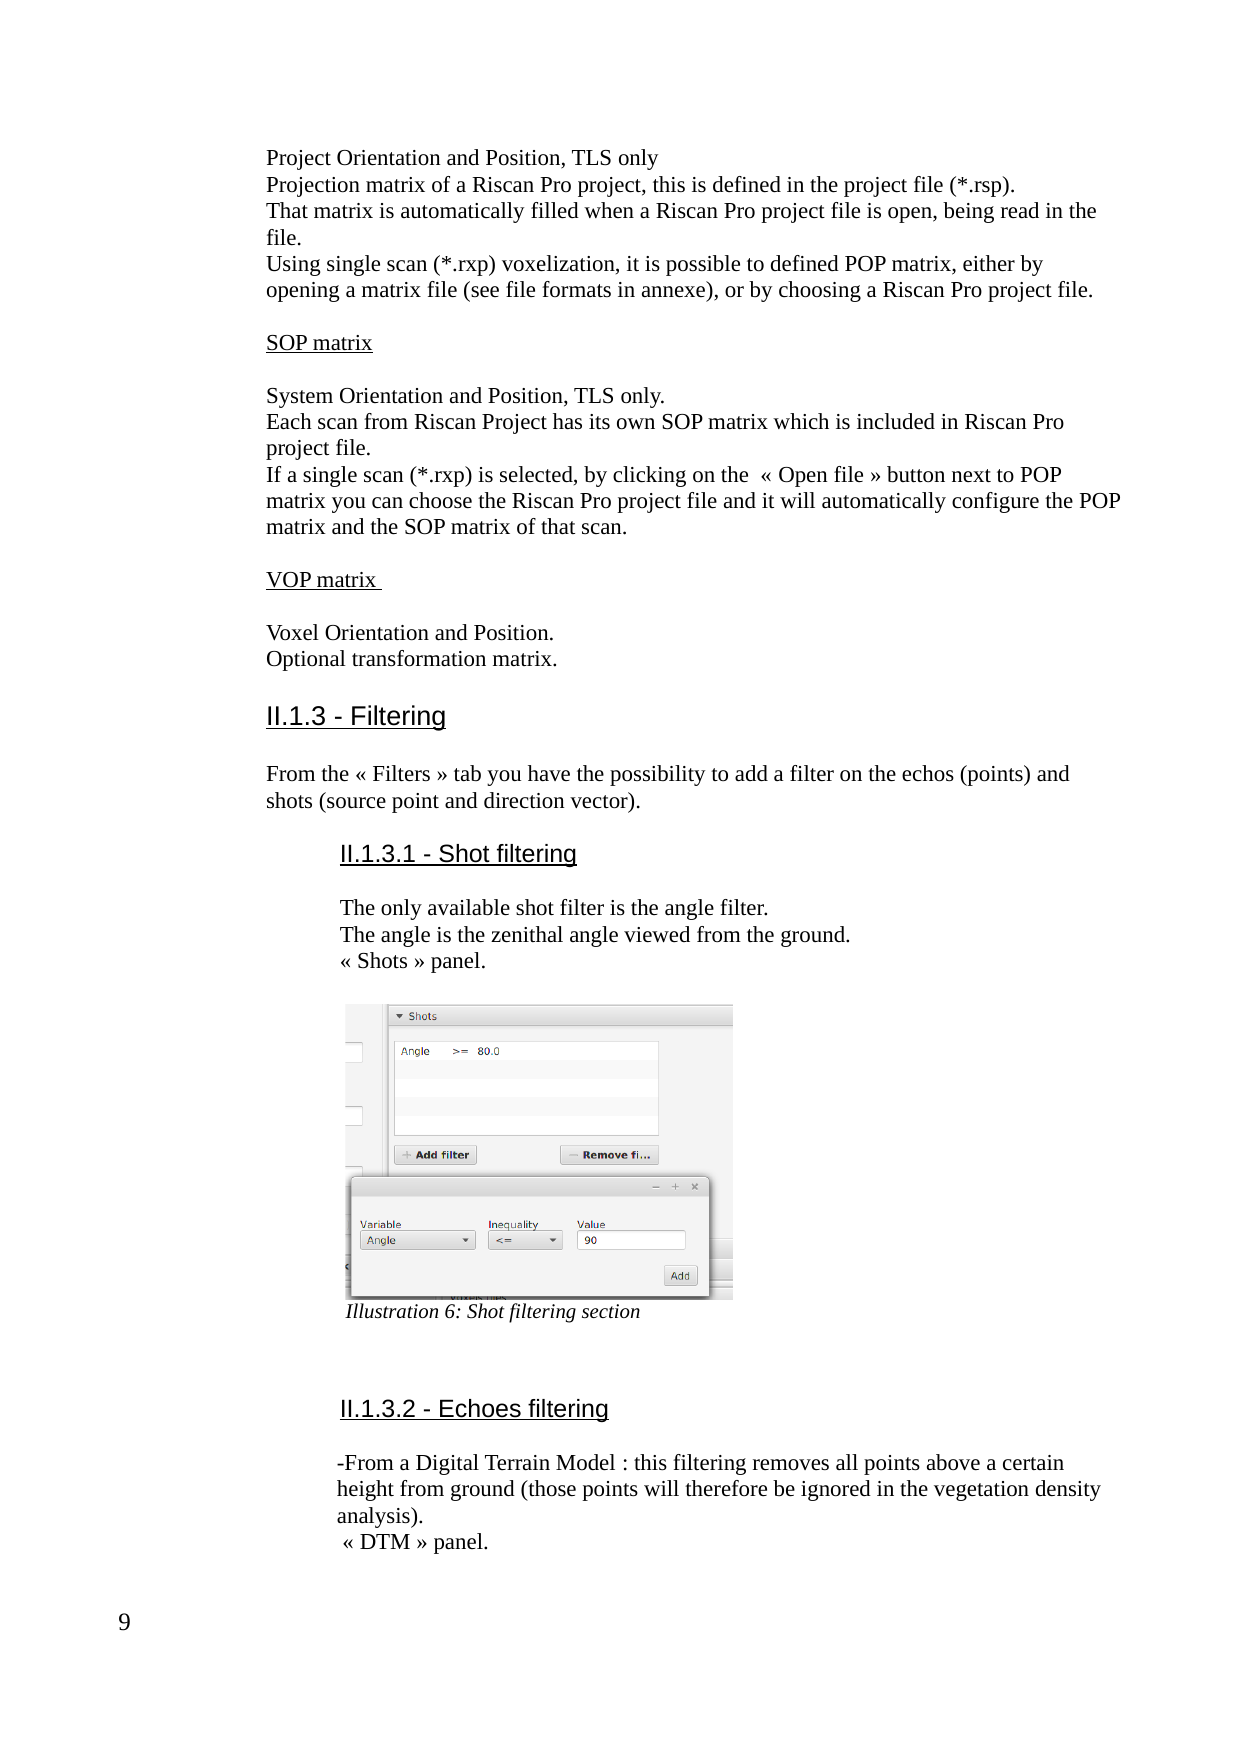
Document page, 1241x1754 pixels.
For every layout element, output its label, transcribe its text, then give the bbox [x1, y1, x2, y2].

picture [345, 1004, 733, 1300]
text Optional transformation matrix. [266, 645, 1122, 672]
text II.1.3.1 - Shot filtering [339, 839, 1122, 868]
text From the « Filters » tab you have the possibility to add a filter on the echos (points) and shots (source point and direction vector). [266, 760, 1122, 813]
text « DTM » panel. [337, 1528, 1122, 1554]
text Each scan from Riscan Project has its own SOP matrix which is included in Riscan Pro project file. [266, 408, 1122, 461]
text Voxel Orientation and Position. [266, 619, 1122, 645]
subtitle II.1.3 - Filtering [266, 700, 1122, 732]
text Using single scan (*.rxp) voxelization, it is possible to defined POP matrix, either by opening a matrix file (see file formats in annexe), or by choosing a Riscan Pro project file. [266, 250, 1122, 303]
text Projection matrix of a Riscan Pro project, this is defined in the project file (*.rsp). [266, 171, 1122, 197]
text If a single scan (*.rxp) is selected, by clicking on the « Open file » button next to POP matrix you can choose the Riscan Pro project file and it will automatically configure the POP matrix and the SOP matrix of that scan. [266, 461, 1122, 540]
text System Orientation and Position, TLS only. [266, 382, 1122, 408]
text The only available shot filter is the angle filter. [266, 894, 1122, 921]
text SOP matrix [266, 329, 1122, 355]
table_header [118, 974, 1122, 1368]
text VOP matrix [266, 566, 1122, 592]
text Project Orientation and Position, TLS only [266, 144, 1122, 171]
text « Shots » panel. [266, 947, 1122, 973]
text The angle is the zenithal angle viewed from the ground. [266, 921, 1122, 947]
text That matrix is automatically filled when a Riscan Pro project file is open, being read in the file. [266, 197, 1122, 250]
text -From a Digital Terrain Model : this filtering removes all points above a certain height from ground (those points will therefore be ignored in the vegetation density analysis). [337, 1449, 1122, 1528]
text II.1.3.2 - Echoes filtering [339, 1394, 1122, 1423]
